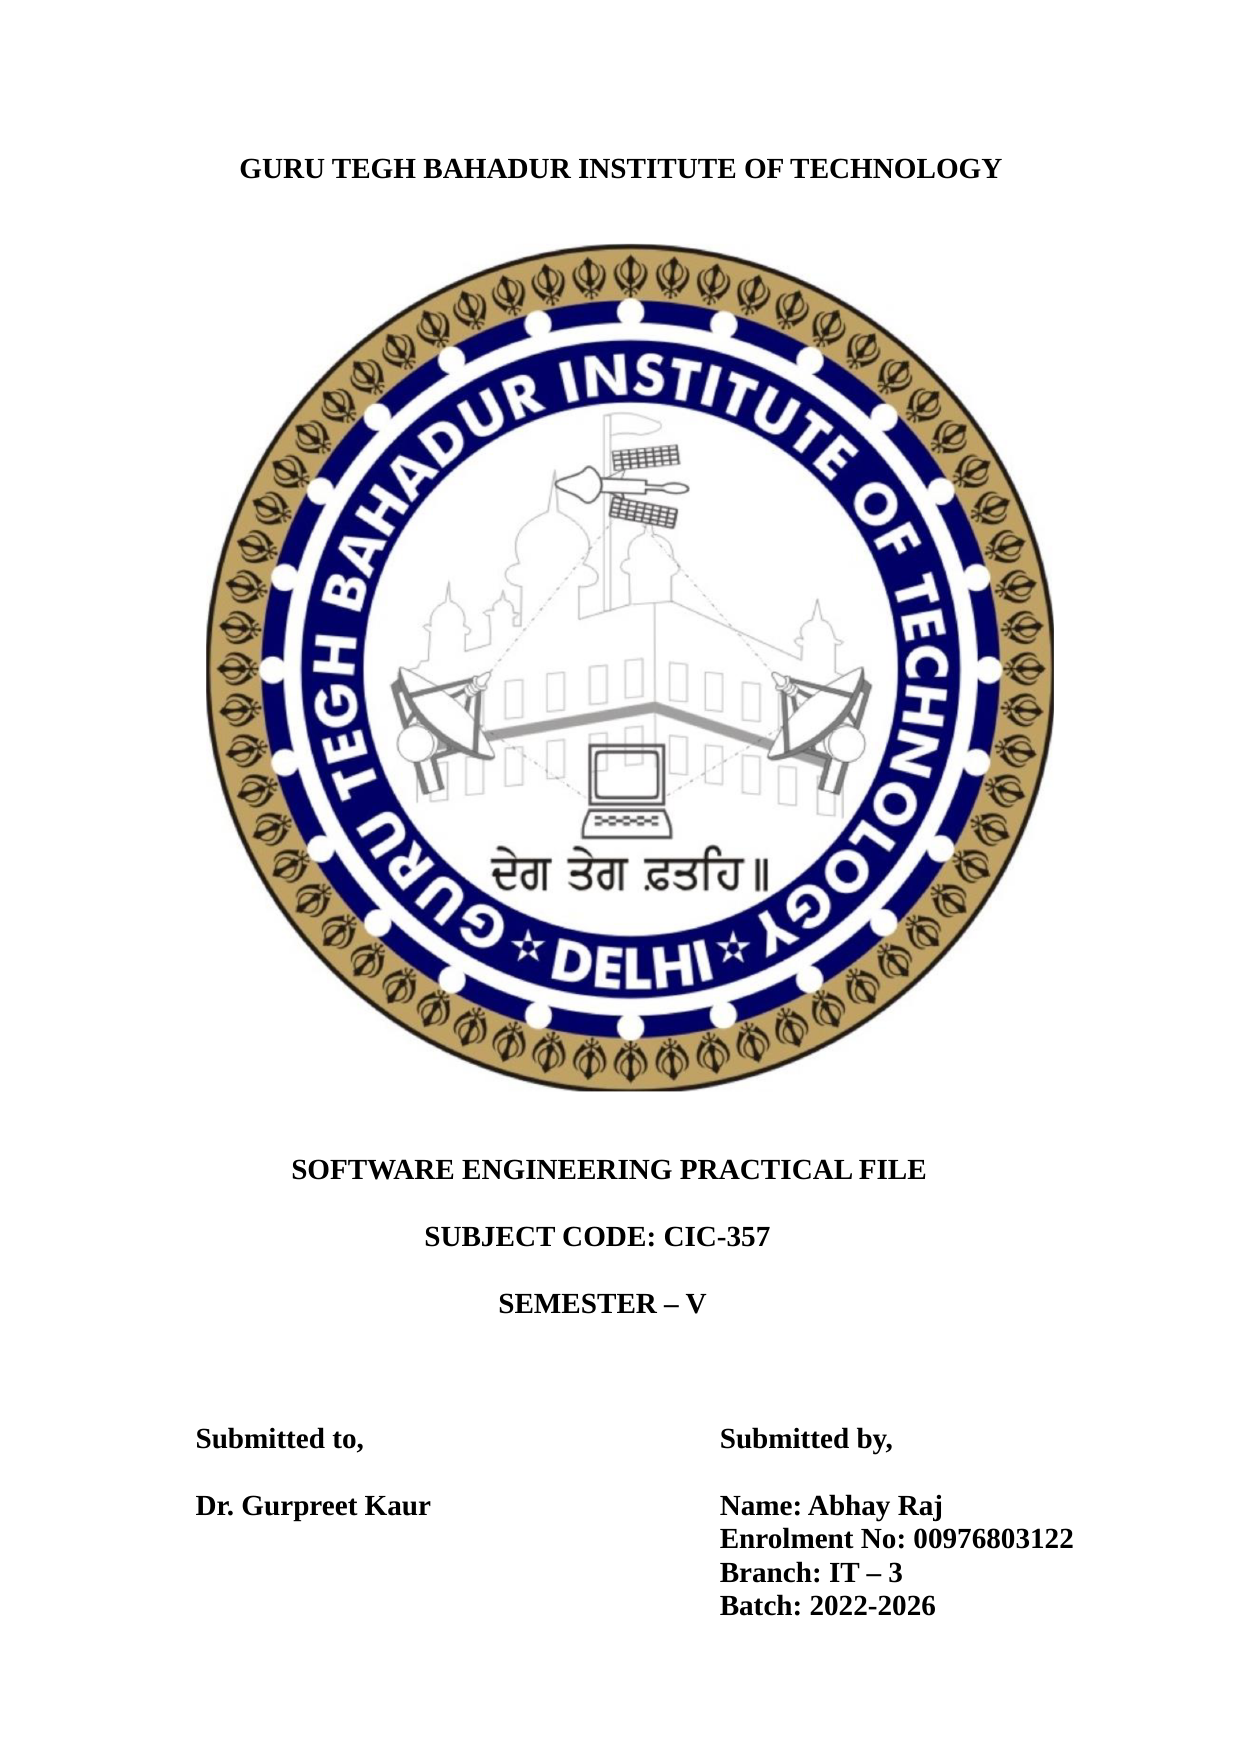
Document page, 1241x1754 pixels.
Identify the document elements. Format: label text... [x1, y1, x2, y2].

text SUBJECT CODE: CIC-357 [195, 1219, 1123, 1253]
text GURU TEGH BAHADUR INSTITUTE OF TECHNOLOGY [195, 152, 1123, 185]
text Batch: 2022-2026 [195, 1588, 1123, 1622]
text Submitted to, Submitted by, [195, 1421, 1123, 1488]
text SEMESTER – V [195, 1287, 1123, 1320]
text Branch: IT – 3 [195, 1555, 1123, 1588]
text Enrolment No: 00976803122 [195, 1521, 1123, 1555]
text Dr. Gurpreet Kaur Name: Abhay Raj [195, 1488, 1123, 1521]
picture [166, 242, 1095, 1095]
text SOFTWARE ENGINEERING PRACTICAL FILE [195, 1152, 1123, 1186]
